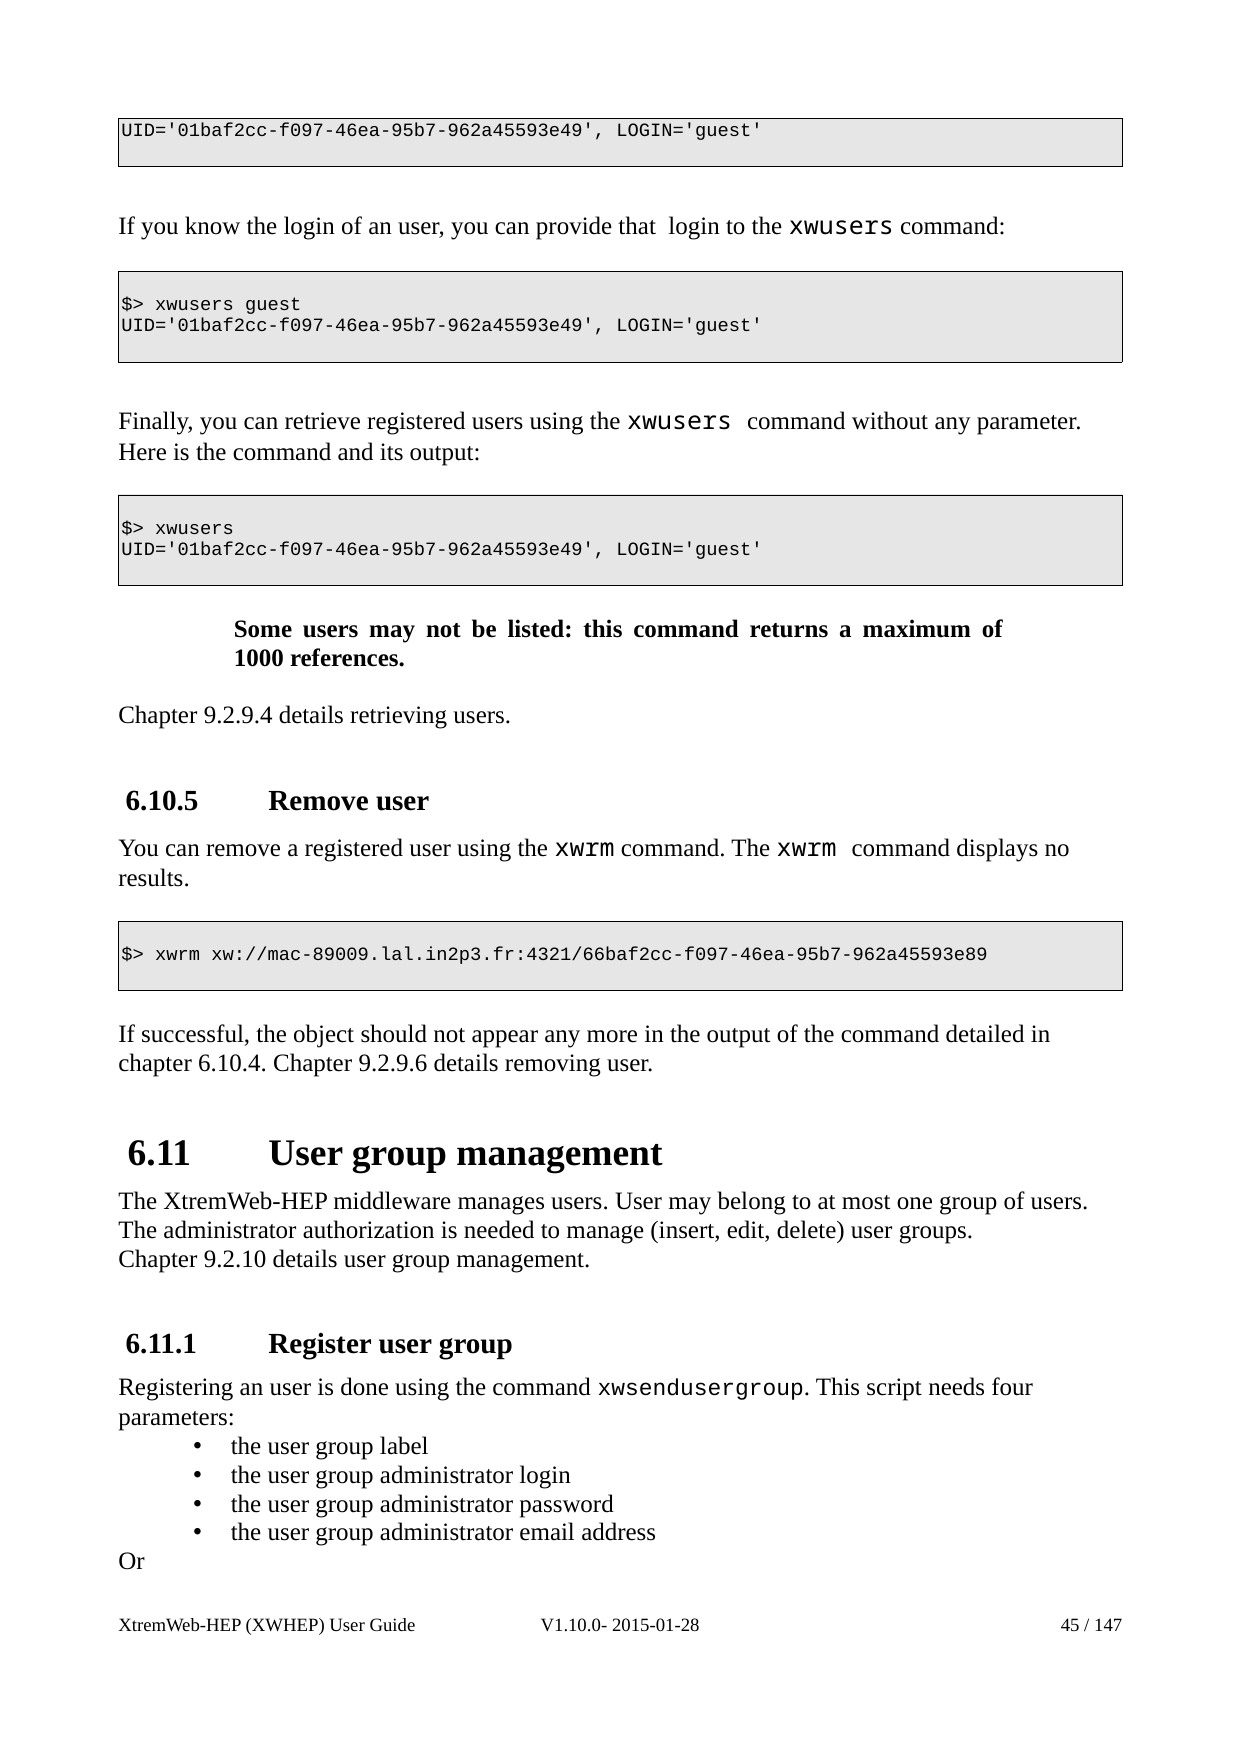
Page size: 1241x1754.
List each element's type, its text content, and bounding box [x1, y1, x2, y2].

list the user group administrator login [193, 1460, 1122, 1489]
text $> xwusers [119, 516, 1122, 537]
list the user group label [193, 1431, 1122, 1460]
text UID='01baf2cc-f097-46ea-95b7-962a45593e49', LOGIN='guest' [119, 537, 1122, 558]
text If you know the login of an user, you can provide that login to the xwusers command: [118, 208, 1122, 242]
text The XtremWeb-HEP middleware manages users. User may belong to at most one group of users. The administrator authorization is needed to manage (insert, edit, delete) user groups. Chapter 9.2.10 details user group management. [118, 1186, 1122, 1272]
text Some users may not be listed: this command returns a maximum of 1000 references. [233, 614, 1004, 672]
text Finally, you can retrieve registered users using the xwusers command without any parameter. Here is the command and its output: [118, 403, 1122, 466]
text If successful, the object should not appear any more in the output of the command detailed in chapter 6.10.4. Chapter 9.2.9.6 details removing user. [118, 1019, 1122, 1077]
list the user group administrator password [193, 1489, 1122, 1517]
subtitle User group management [118, 1131, 1122, 1174]
text Chapter 9.2.9.4 details retrieving users. [118, 701, 1122, 729]
text UID='01baf2cc-f097-46ea-95b7-962a45593e49', LOGIN='guest' [119, 119, 1122, 139]
text You can remove a registered user using the xwrm command. The xwrm command displays no results. [118, 829, 1122, 892]
text Registering an user is done using the command xwsendusergroup. This script needs four parameters: [118, 1372, 1122, 1431]
list the user group administrator email address [193, 1517, 1122, 1546]
subtitle Remove user [118, 783, 1122, 817]
text Or [118, 1546, 1122, 1575]
subtitle Register user group [118, 1326, 1122, 1360]
text $> xwrm xw://mac-89009.lal.in2p3.fr:4321/66baf2cc-f097-46ea-95b7-962a45593e89 [119, 942, 1122, 963]
text UID='01baf2cc-f097-46ea-95b7-962a45593e49', LOGIN='guest' [119, 313, 1122, 334]
text $> xwusers guest [119, 292, 1122, 313]
